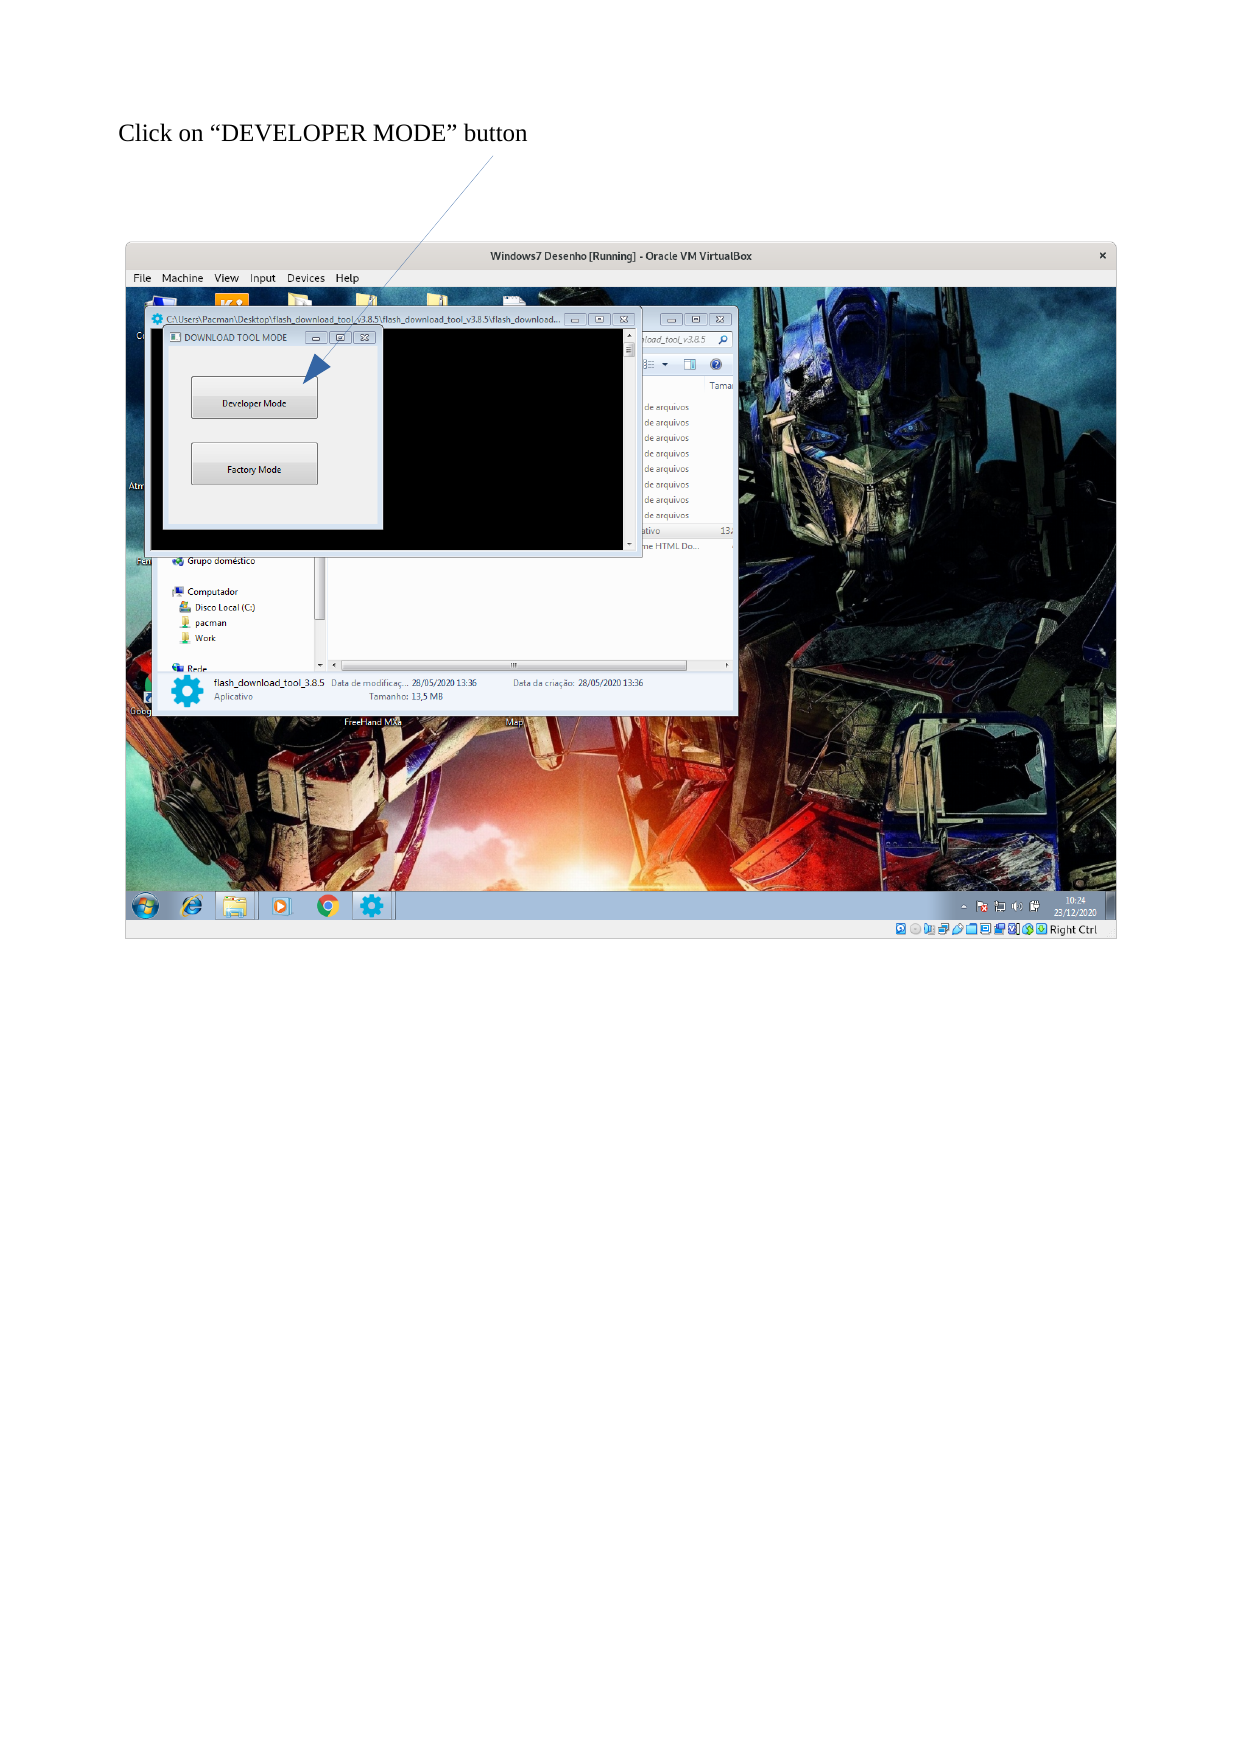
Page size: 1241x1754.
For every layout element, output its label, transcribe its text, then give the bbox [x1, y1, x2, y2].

picture [118, 236, 1123, 945]
text Click on “DEVELOPER MODE” button [118, 118, 1122, 147]
